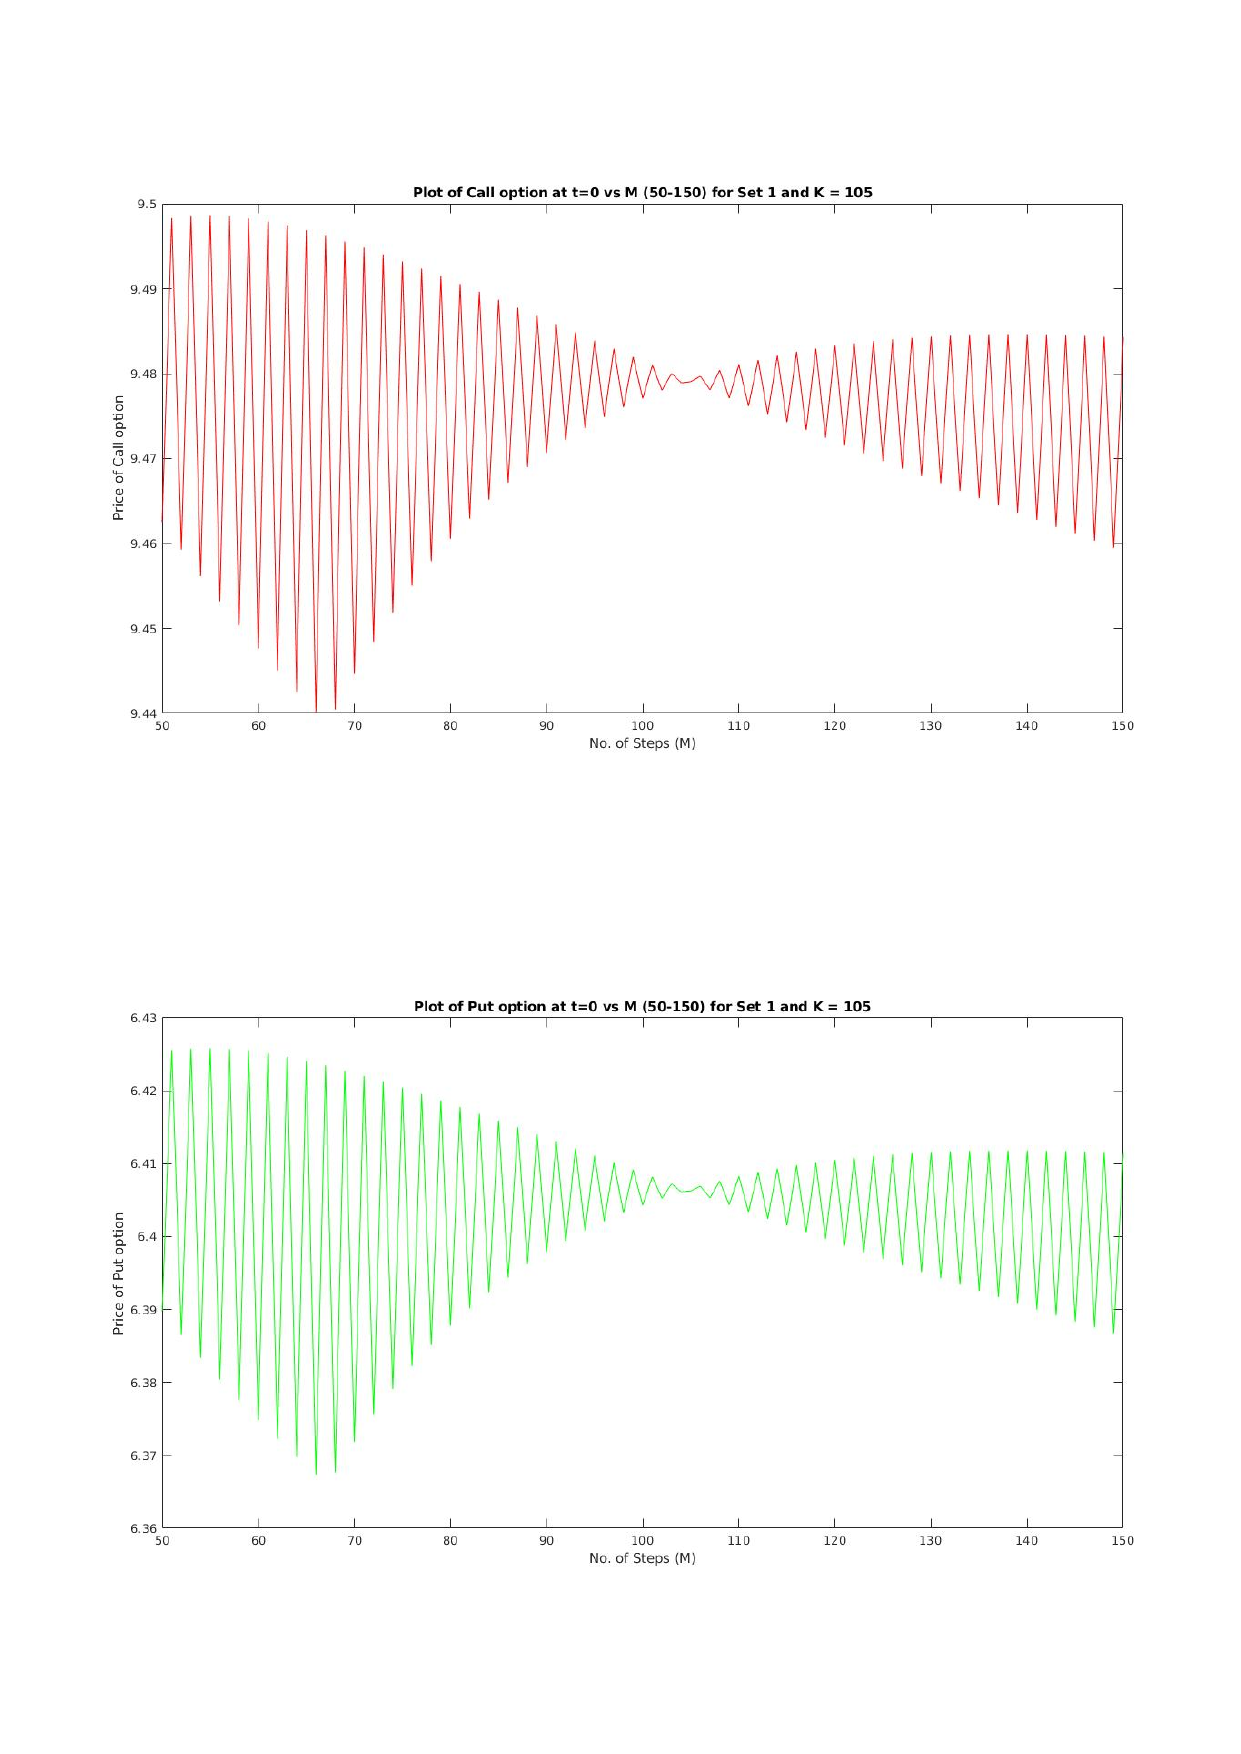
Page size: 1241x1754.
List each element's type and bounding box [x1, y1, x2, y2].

picture [0, 156, 1241, 782]
picture [0, 971, 1241, 1597]
